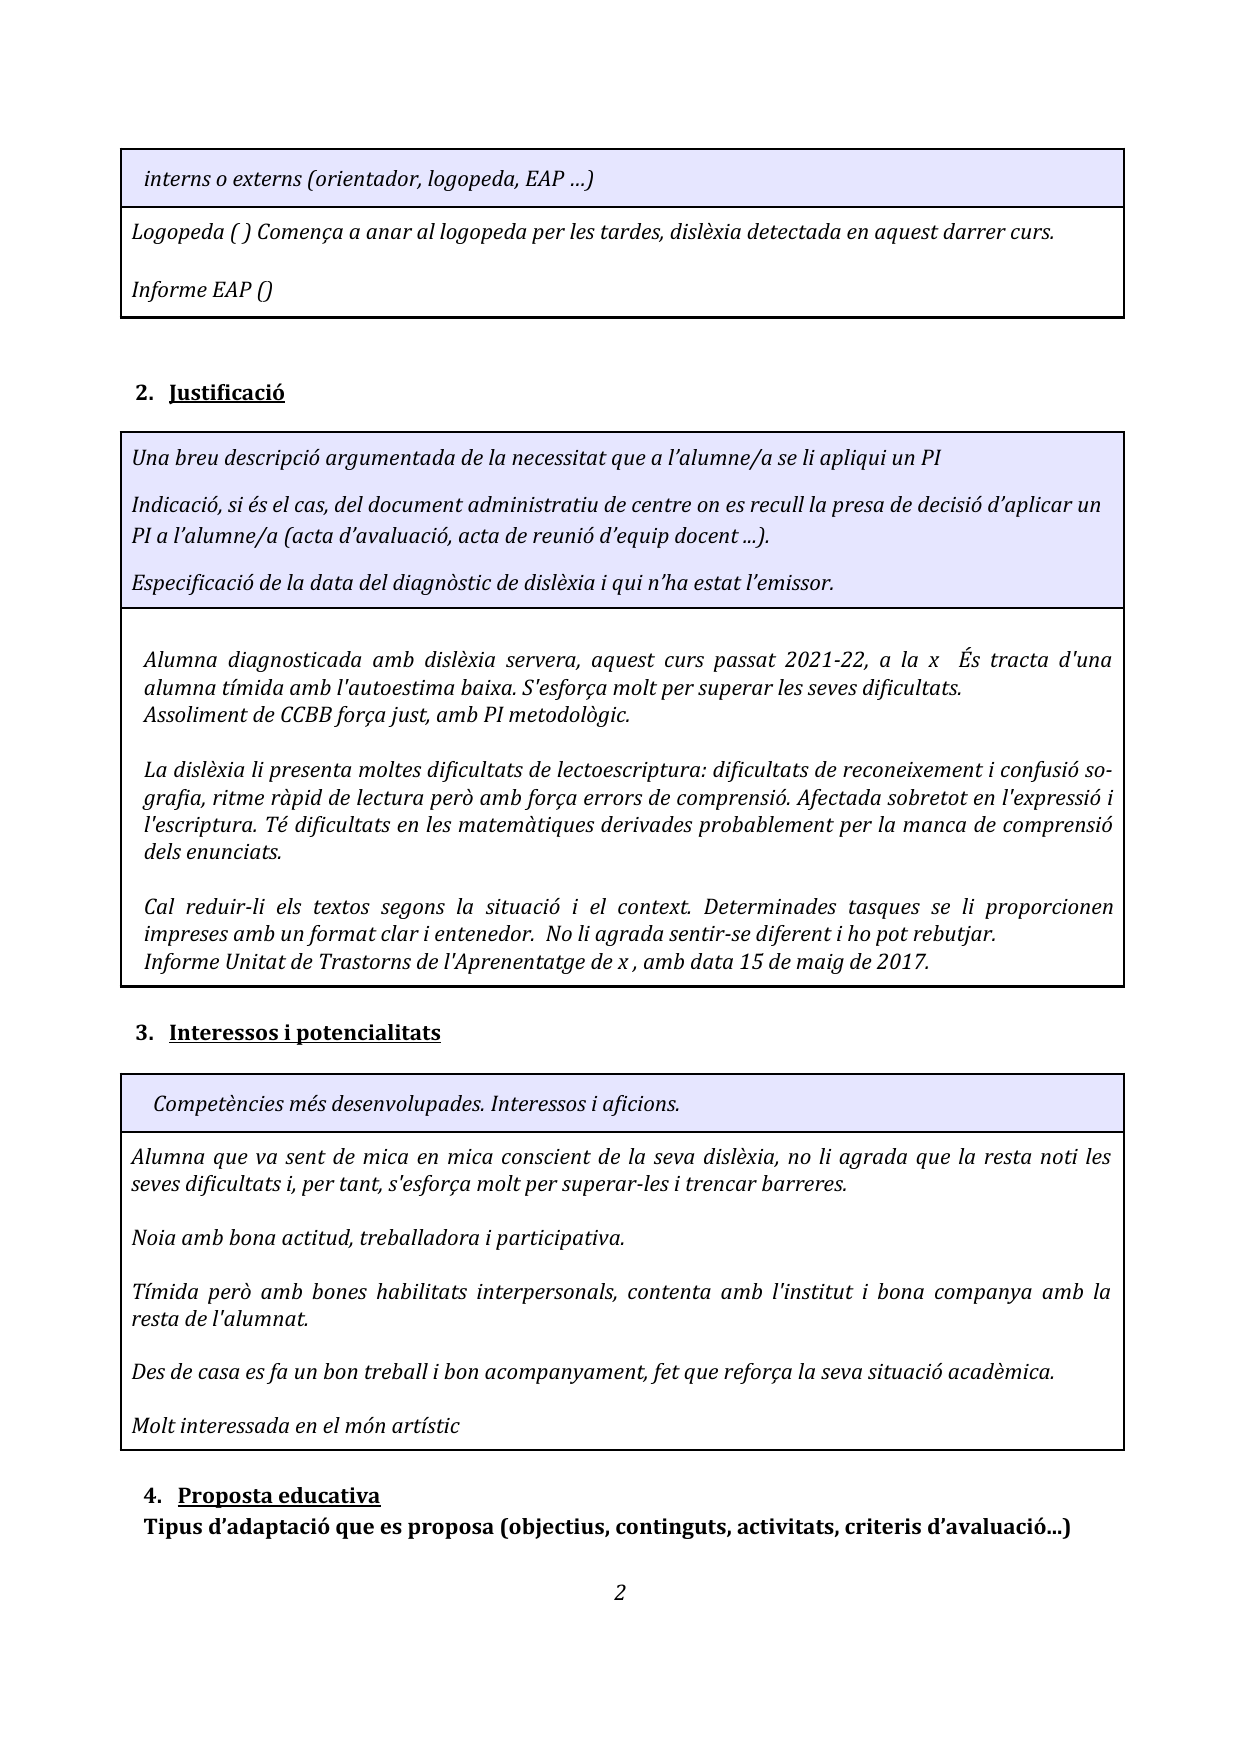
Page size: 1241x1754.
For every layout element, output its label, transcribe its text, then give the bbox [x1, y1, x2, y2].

table_cell Alumna diagnosticada amb dislèxia servera, aquest curs passat 2021-22, a la x És tracta d'una alumna tímida amb l'autoestima baixa. S'esforça molt per superar les seves dificultats. Assoliment de CCBB força just, amb PI metodològic. La dislèxia li presenta moltes dificultats de lectoescriptura: dificultats de reconeixement i confusió so-grafia, ritme ràpid de lectura però amb força errors de comprensió. Afectada sobretot en l'expressió i l'escriptura. Té dificultats en les matemàtiques derivades probablement per la manca de comprensió dels enunciats. Cal reduir-li els textos segons la situació i el context. Determinades tasques se li proporcionen impreses amb un format clar i entenedor. No li agrada sentir-se diferent i ho pot rebutjar. Informe Unitat de Trastorns de l'Aprenentatge de x , amb data 15 de maig de 2017. [122, 609, 1123, 985]
table_header Una breu descripció argumentada de la necessitat que a l’alumne/a se li apliqui un PI Indicació, si és el cas, del document administratiu de centre on es recull la presa de decisió d’aplicar un PI a l’alumne/a (acta d’avaluació, acta de reunió d’equip docent ...). Especificació de la data del diagnòstic de dislèxia i qui n’ha estat l’emissor. [122, 433, 1123, 607]
table_header interns o externs (orientador, logopeda, EAP …) [122, 150, 1123, 206]
text 3. Interessos i potencialitats [135, 1018, 1124, 1045]
text 4. Proposta educativa [143, 1482, 1124, 1509]
text 2. Justificació [135, 378, 1124, 405]
table_cell Logopeda ( ) Comença a anar al logopeda per les tardes, dislèxia detectada en aquest darrer curs. Informe EAP () [122, 208, 1123, 316]
table_cell Alumna que va sent de mica en mica conscient de la seva dislèxia, no li agrada que la resta noti les seves dificultats i, per tant, s'esforça molt per superar-les i trencar barreres. Noia amb bona actitud, treballadora i participativa. Tímida però amb bones habilitats interpersonals, contenta amb l'institut i bona companya amb la resta de l'alumnat. Des de casa es fa un bon treball i bon acompanyament, fet que reforça la seva situació acadèmica. Molt interessada en el món artístic [122, 1133, 1123, 1449]
table_header Competències més desenvolupades. Interessos i aficions. [122, 1075, 1123, 1131]
text Tipus d’adaptació que es proposa (objectius, continguts, activitats, criteris d’avaluació...) [143, 1513, 1124, 1540]
